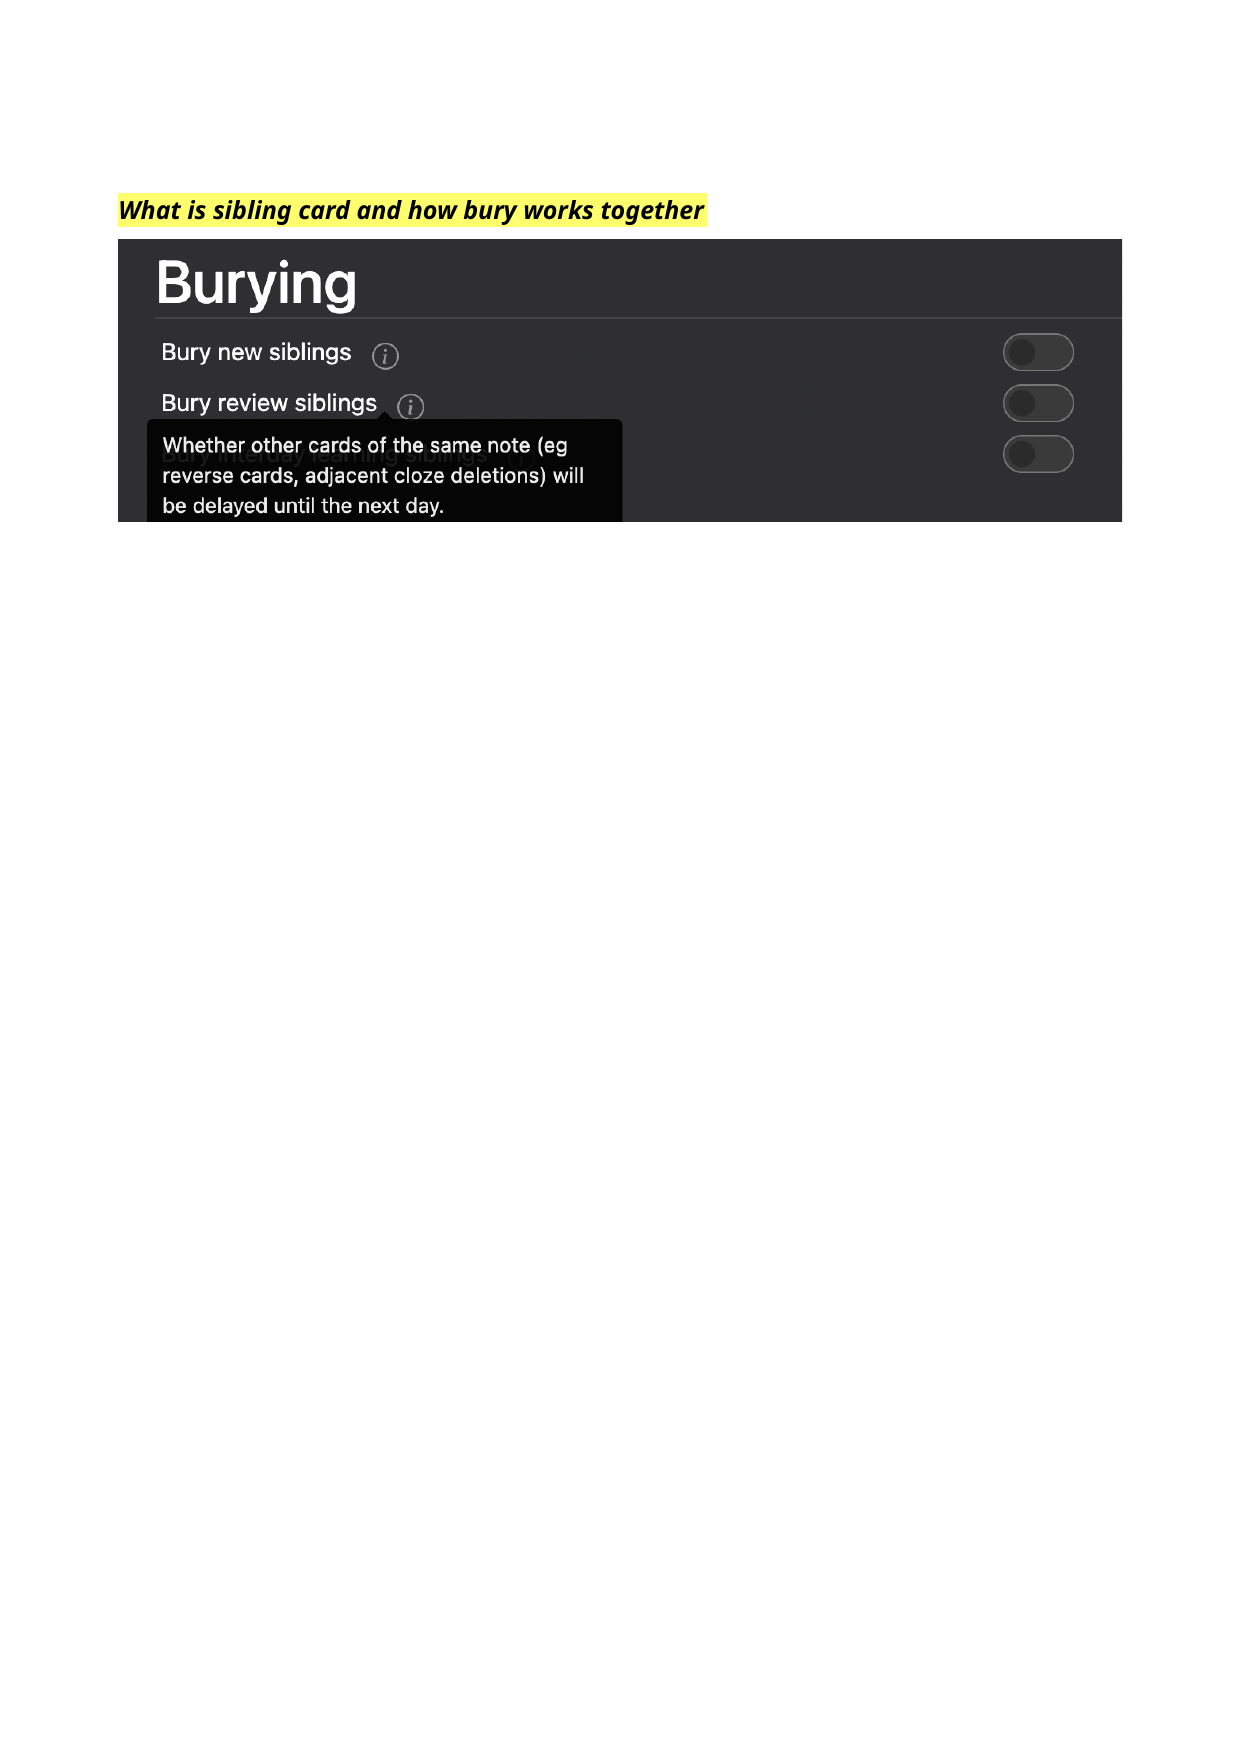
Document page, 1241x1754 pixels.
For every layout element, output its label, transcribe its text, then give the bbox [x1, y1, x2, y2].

picture [118, 239, 1123, 522]
subtitle What is sibling card and how bury works together [707, 193, 1122, 227]
